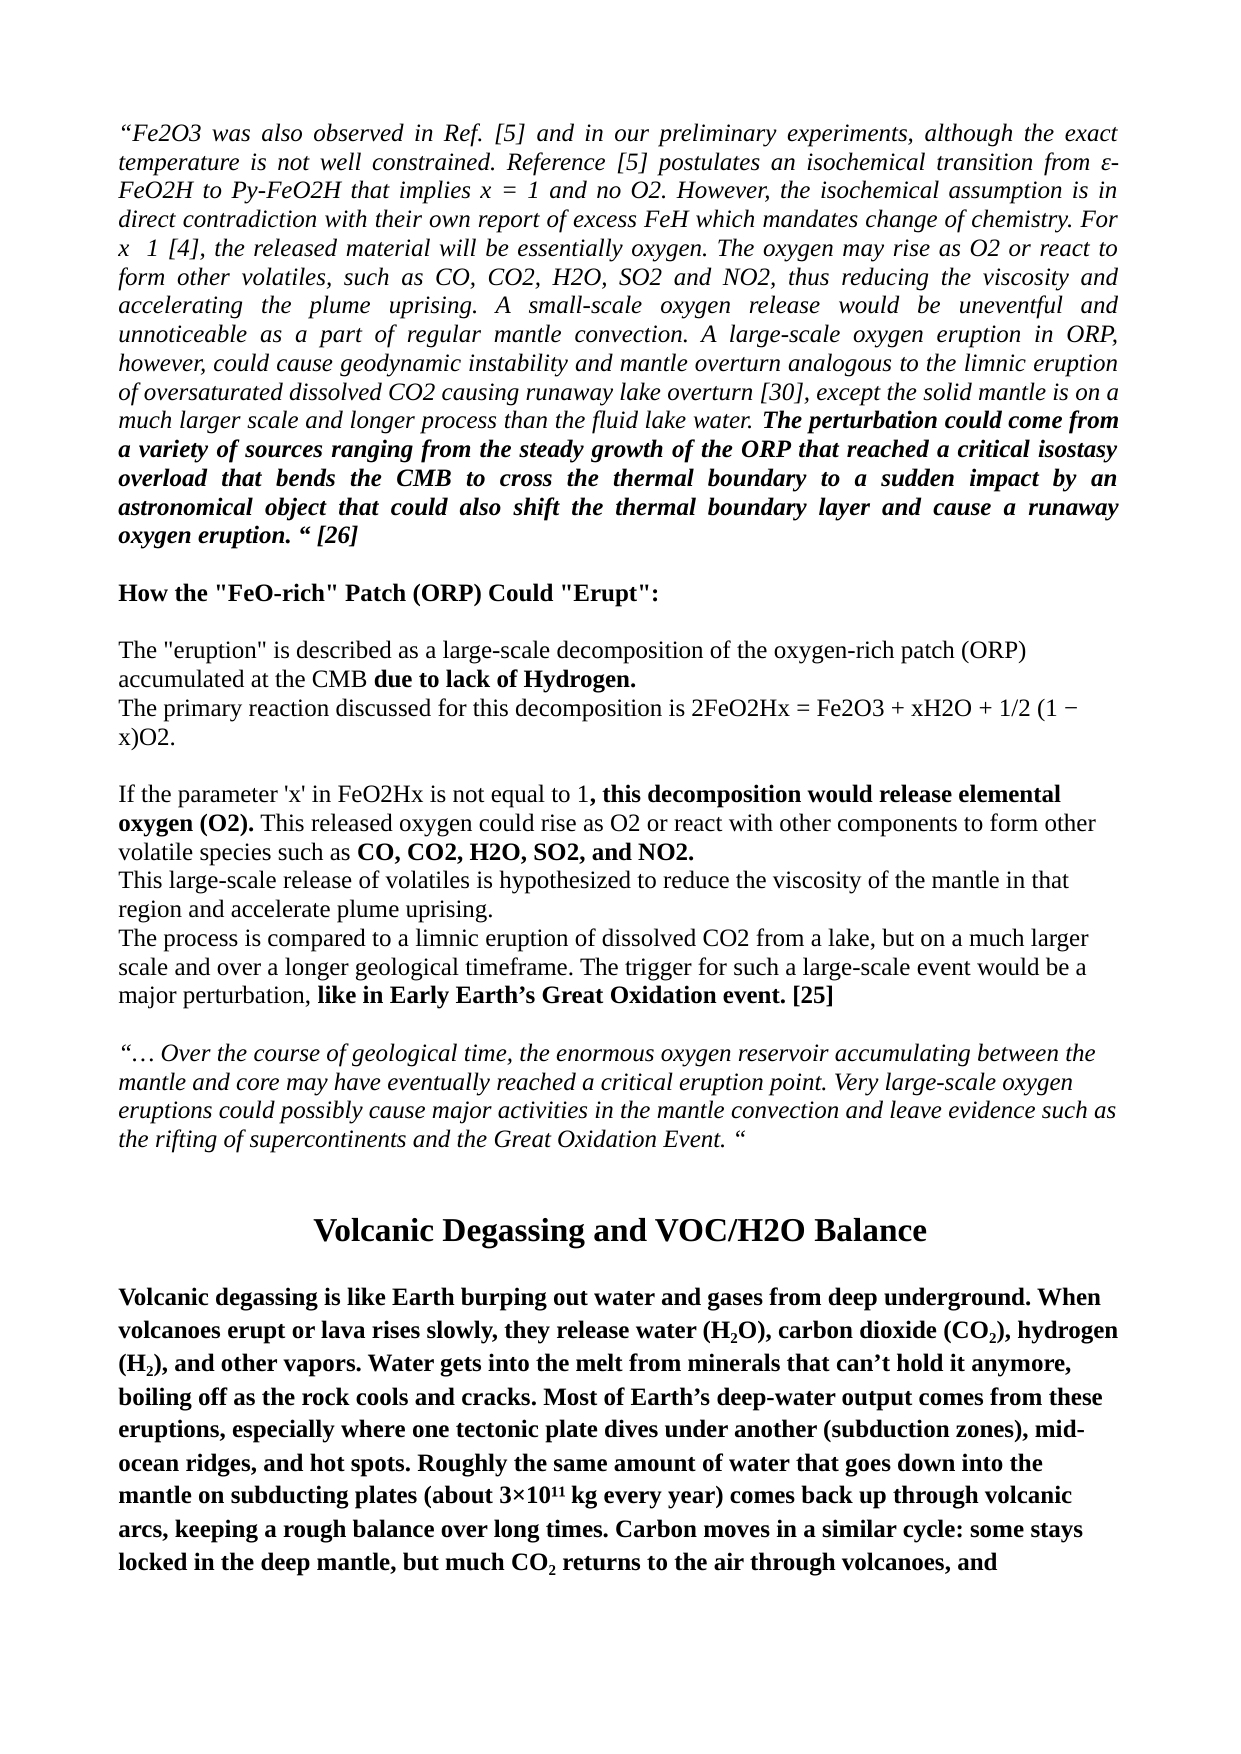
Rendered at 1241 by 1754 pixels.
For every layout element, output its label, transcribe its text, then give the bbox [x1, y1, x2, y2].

text Volcanic Degassing and VOC/H2O Balance [118, 1211, 1122, 1249]
text The "eruption" is described as a large-scale decomposition of the oxygen-rich patch (ORP) accumulated at the CMB due to lack of Hydrogen. [118, 636, 1122, 693]
text How the "FeO-rich" Patch (ORP) Could "Erupt": [118, 578, 1122, 607]
text The primary reaction discussed for this decomposition is 2FeO2Hx = Fe2O3 + xH2O + 1/2 (1 − x)O2. [118, 693, 1122, 751]
text If the parameter 'x' in FeO2Hx is not equal to 1, this decomposition would release elemental oxygen (O2). This released oxygen could rise as O2 or react with other components to form other volatile species such as CO, CO2, H2O, SO2, and NO2. [118, 779, 1122, 866]
text “… Over the course of geological time, the enormous oxygen reservoir accumulating between the mantle and core may have eventually reached a critical eruption point. Very large-scale oxygen eruptions could possibly cause major activities in the mantle convection and leave evidence such as the rifting of supercontinents and the Great Oxidation Event. “ [118, 1038, 1122, 1153]
text Volcanic degassing is like Earth burping out water and gases from deep underground. When volcanoes erupt or lava rises slowly, they release water (H₂O), carbon dioxide (CO₂), hydrogen (H₂), and other vapors. Water gets into the melt from minerals that can’t hold it anymore, boiling off as the rock cools and cracks. Most of Earth’s deep-water output comes from these eruptions, especially where one tectonic plate dives under another (subduction zones), mid‐ocean ridges, and hot spots. Roughly the same amount of water that goes down into the mantle on subducting plates (about 3×10¹¹ kg every year) comes back up through volcanic arcs, keeping a rough balance over long times. Carbon moves in a similar cycle: some stays locked in the deep mantle, but much CO₂ returns to the air through volcanoes, and [118, 1282, 1122, 1575]
text This large-scale release of volatiles is hypothesized to reduce the viscosity of the mantle in that region and accelerate plume uprising. [118, 866, 1122, 923]
text The process is compared to a limnic eruption of dissolved CO2 from a lake, but on a much larger scale and over a longer geological timeframe. The trigger for such a large-scale event would be a major perturbation, like in Early Earth’s Great Oxidation event. [25] [118, 923, 1122, 1009]
text “Fe2O3 was also observed in Ref. [5] and in our preliminary experiments, although the exact temperature is not well constrained. Reference [5] postulates an isochemical transition from ε-FeO2H to Py-FeO2H that implies x = 1 and no O2. However, the isochemical assumption is in direct contradiction with their own report of excess FeH which mandates change of chemistry. For x 1 [4], the released material will be essentially oxygen. The oxygen may rise as O2 or react to form other volatiles, such as CO, CO2, H2O, SO2 and NO2, thus reducing the viscosity and accelerating the plume uprising. A small-scale oxygen release would be uneventful and unnoticeable as a part of regular mantle convection. A large-scale oxygen eruption in ORP, however, could cause geodynamic instability and mantle overturn analogous to the limnic eruption of oversaturated dissolved CO2 causing runaway lake overturn [30], except the solid mantle is on a much larger scale and longer process than the fluid lake water. The perturbation could come from a variety of sources ranging from the steady growth of the ORP that reached a critical isostasy overload that bends the CMB to cross the thermal boundary to a sudden impact by an astronomical object that could also shift the thermal boundary layer and cause a runaway oxygen eruption. “ [26] [118, 118, 1122, 549]
